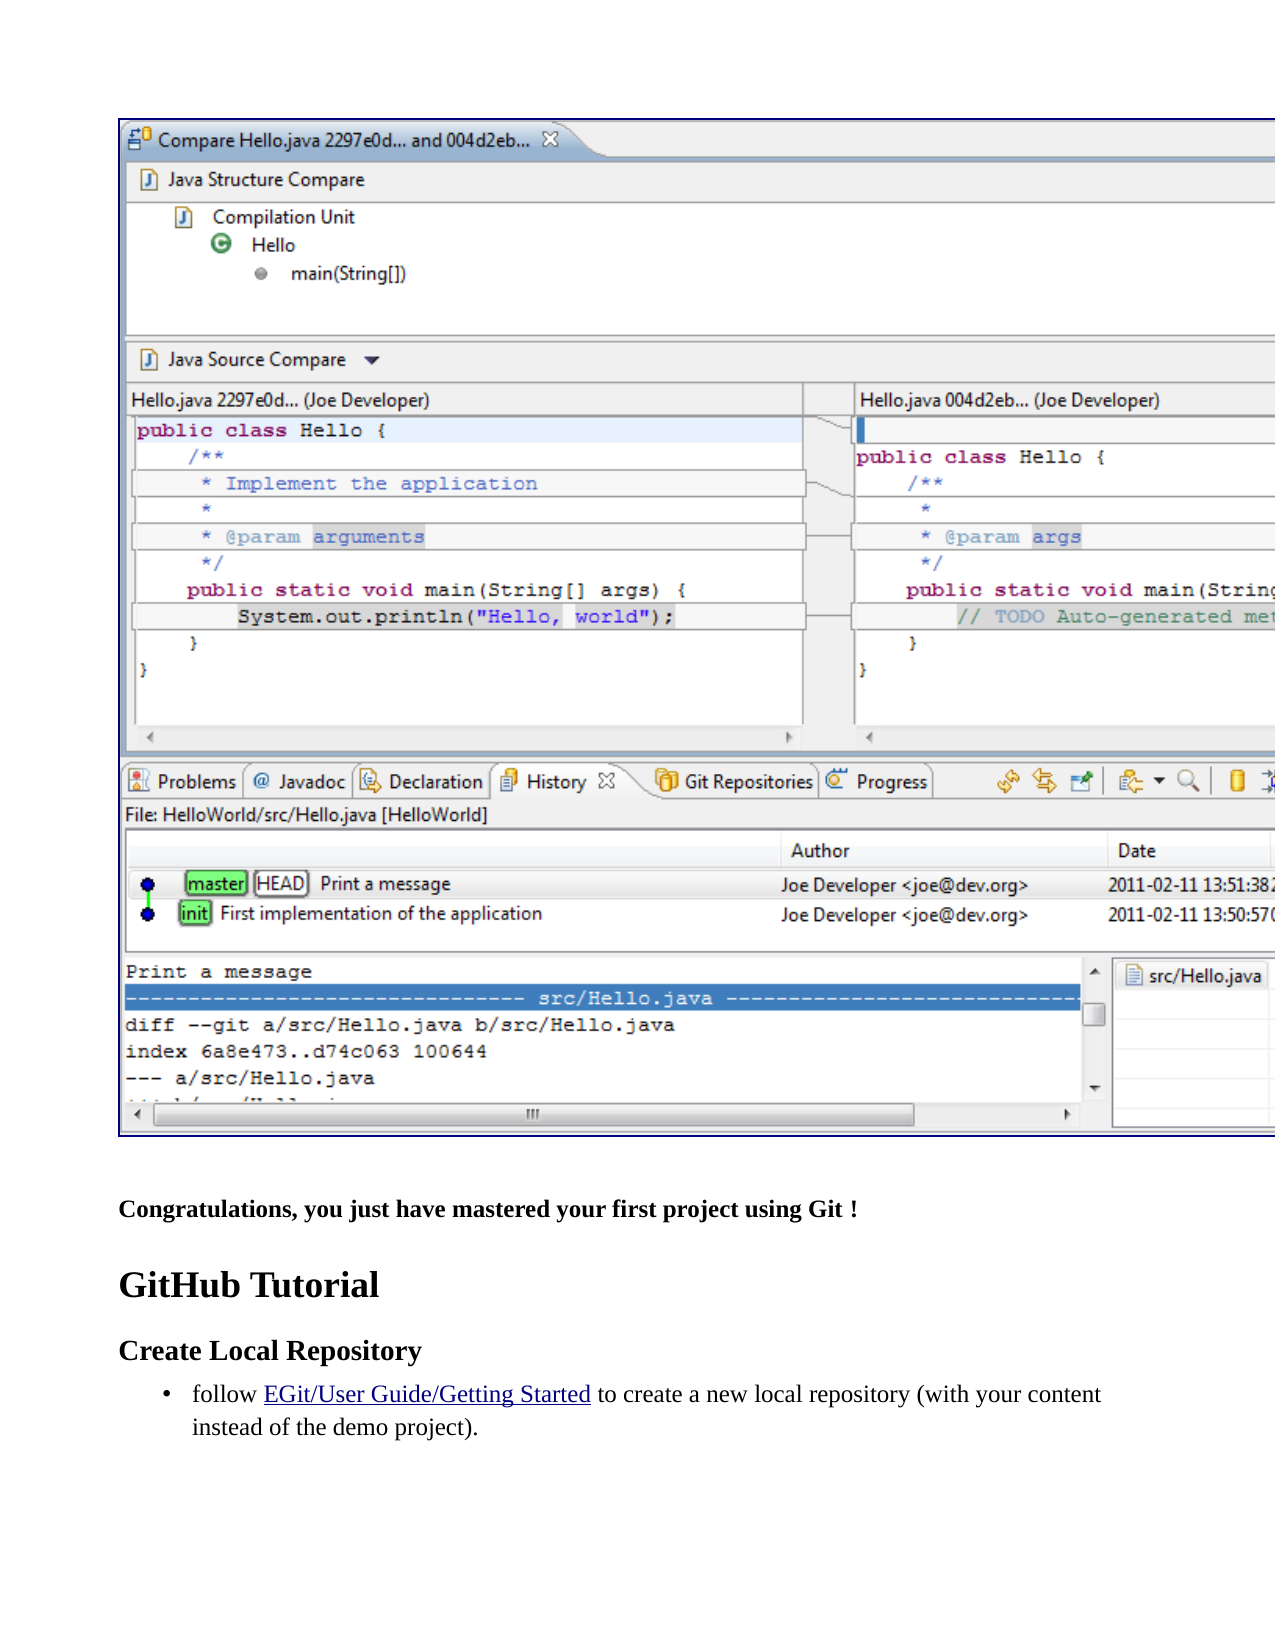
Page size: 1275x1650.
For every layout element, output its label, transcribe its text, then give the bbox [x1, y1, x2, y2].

list follow EGit/User Guide/Getting Started to create a new local repository (with your content instead of the demo project). [162, 1379, 1157, 1441]
subtitle Create Local Repository [118, 1333, 1157, 1366]
text Congratulations, you just have mastered your first project using Git ! [118, 1161, 1157, 1223]
picture [120, 120, 1275, 1135]
subtitle GitHub Tutorial [118, 1263, 1157, 1306]
